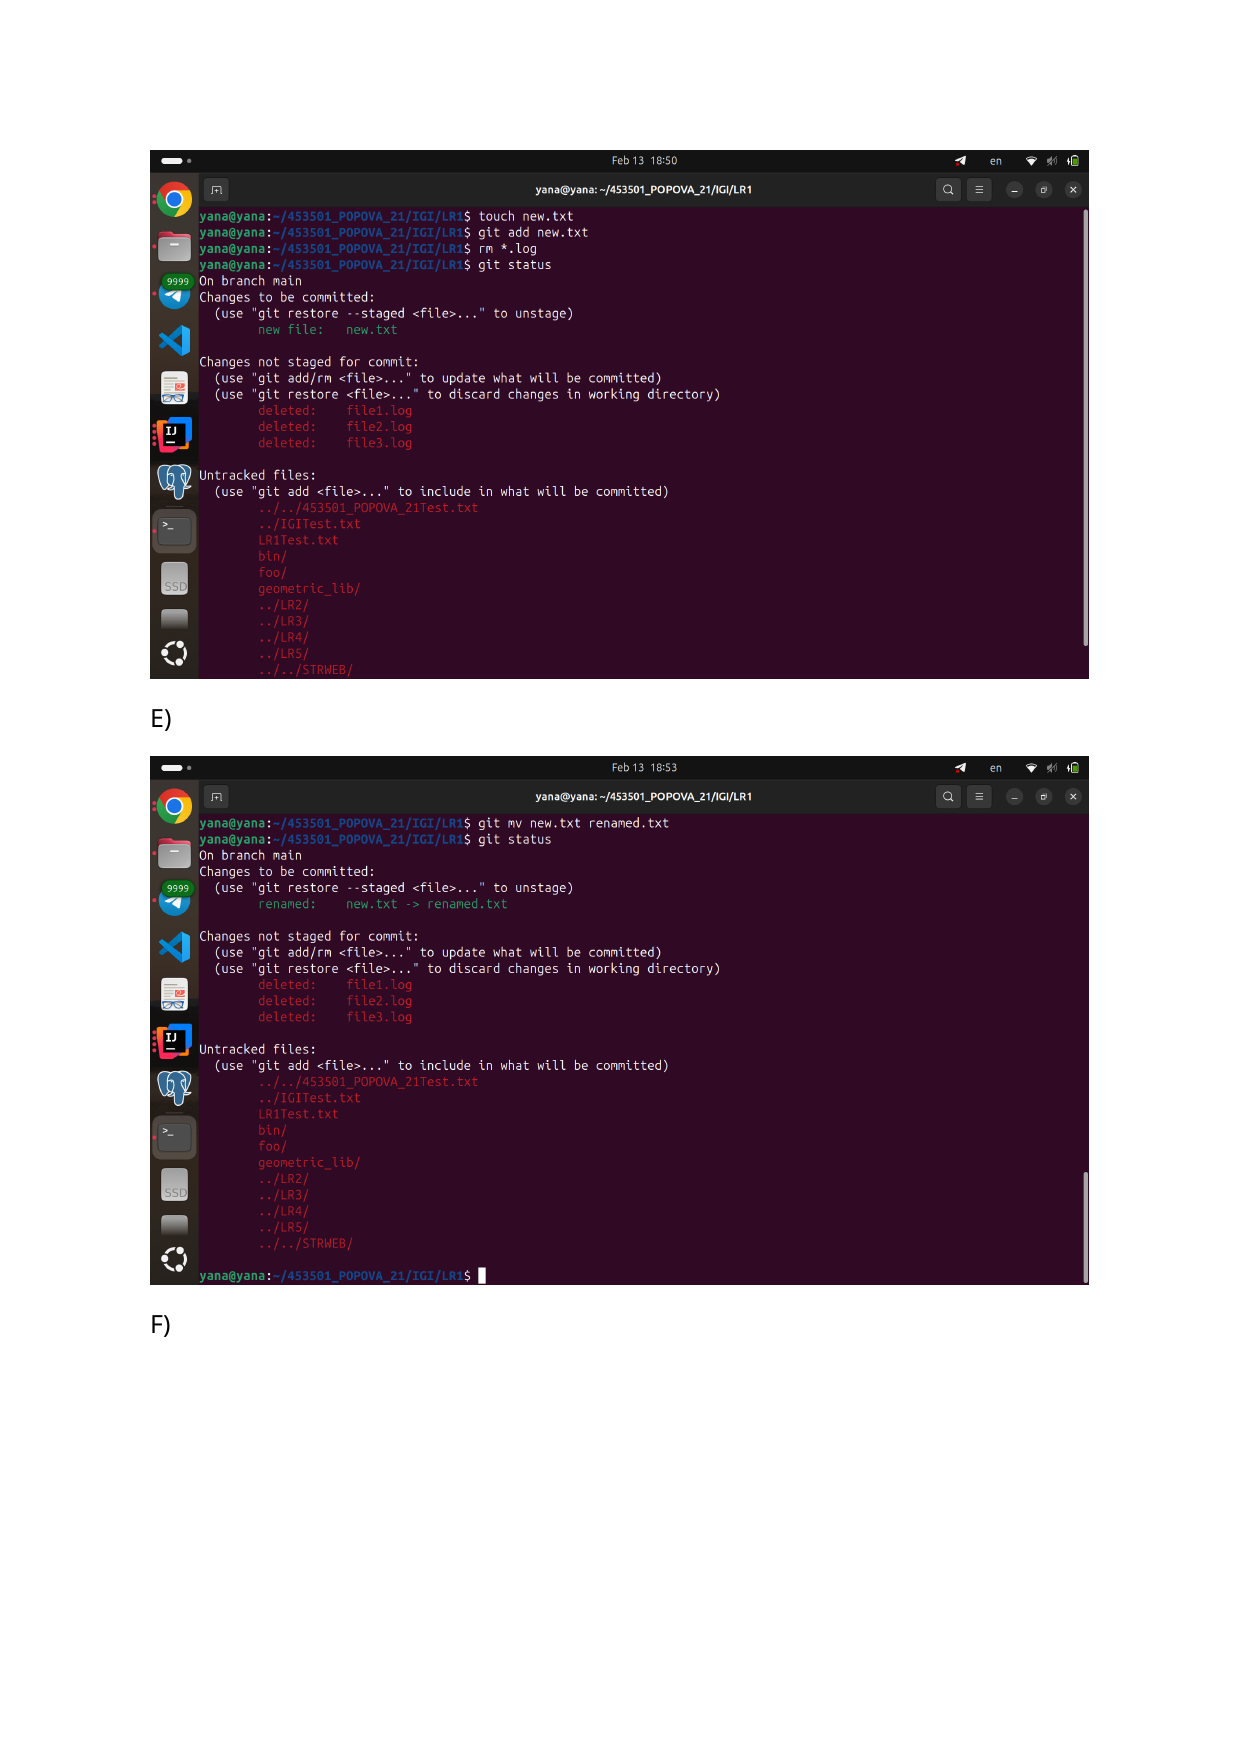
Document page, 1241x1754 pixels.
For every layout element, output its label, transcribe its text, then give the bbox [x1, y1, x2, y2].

text F) [150, 1307, 1090, 1341]
text E) [150, 700, 1090, 734]
